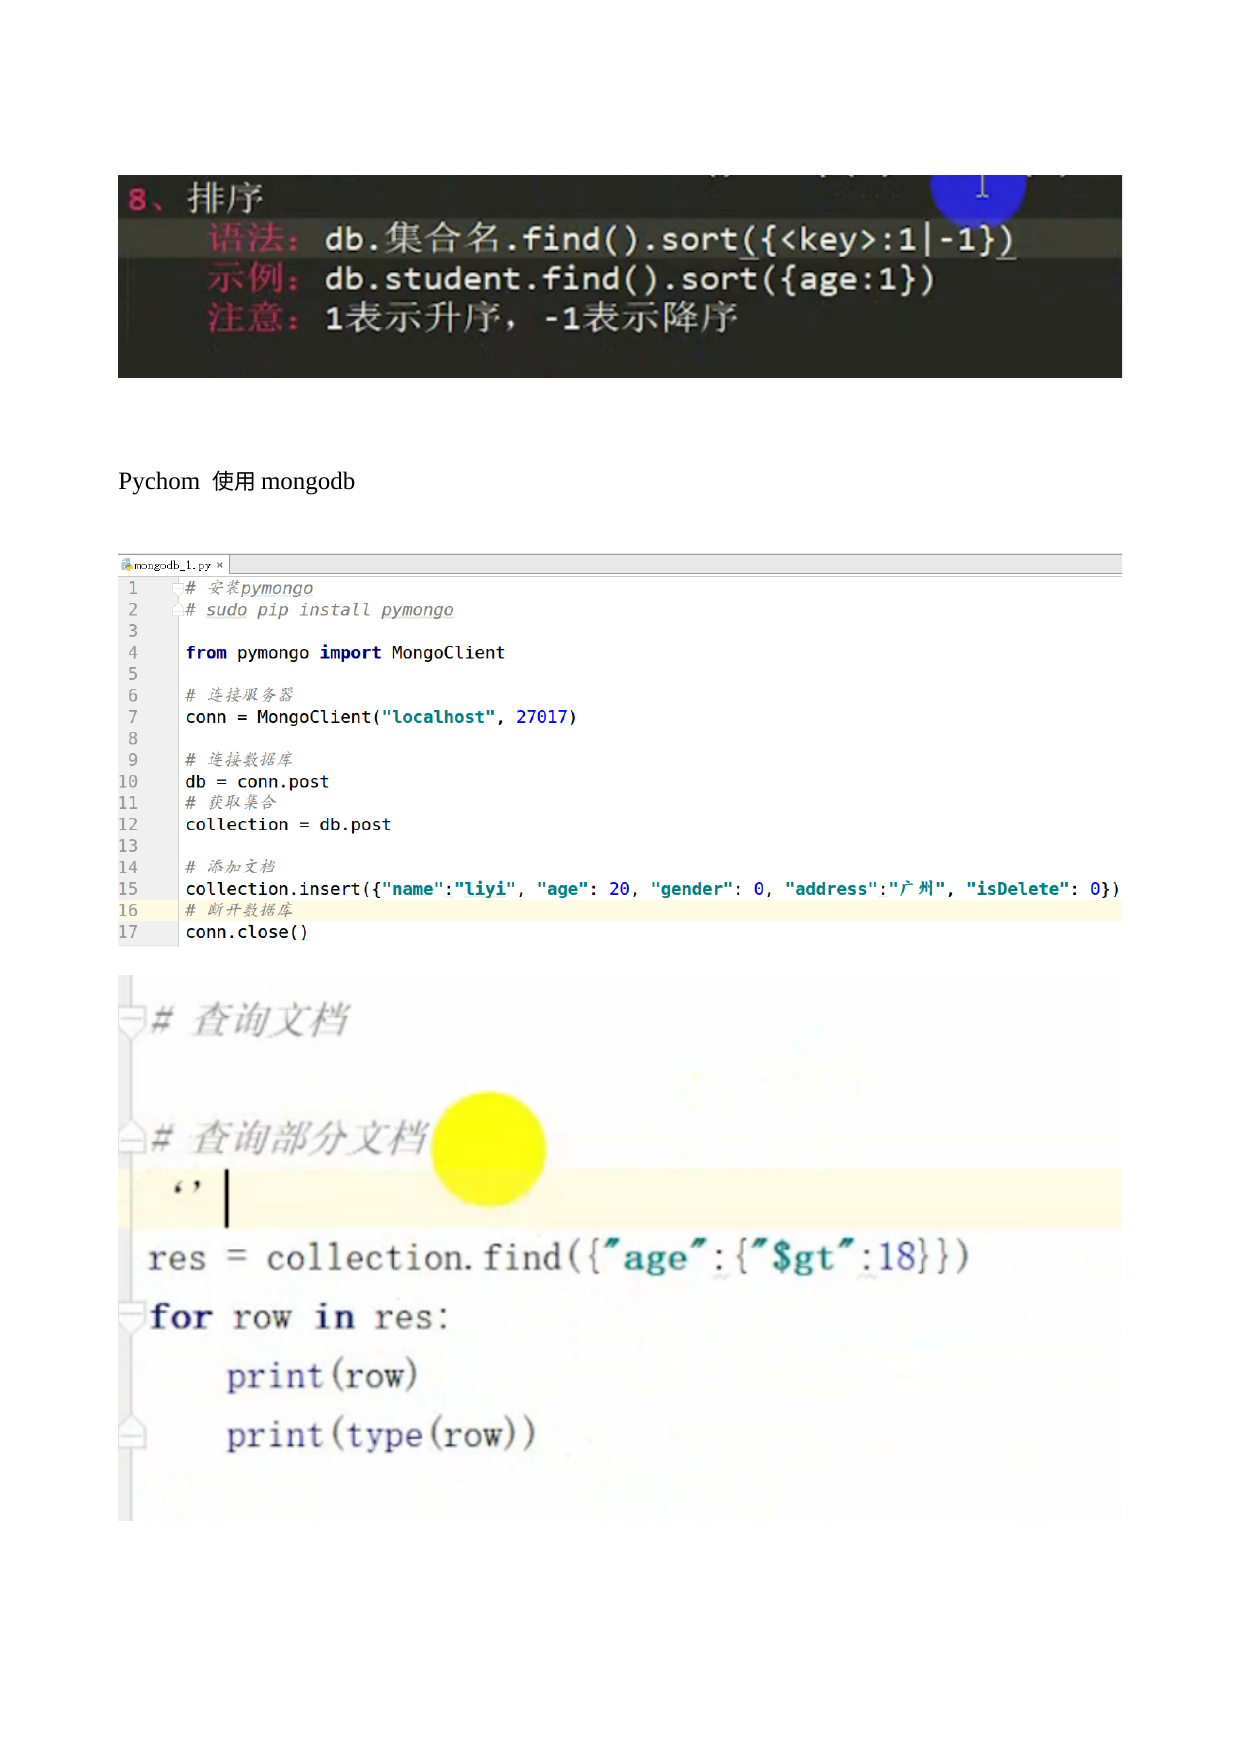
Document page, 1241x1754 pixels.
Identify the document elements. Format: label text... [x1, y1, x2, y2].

picture [118, 975, 1123, 1521]
picture [118, 553, 1123, 947]
text Pychom 使用mongodb [118, 464, 1122, 496]
picture [118, 175, 1123, 378]
